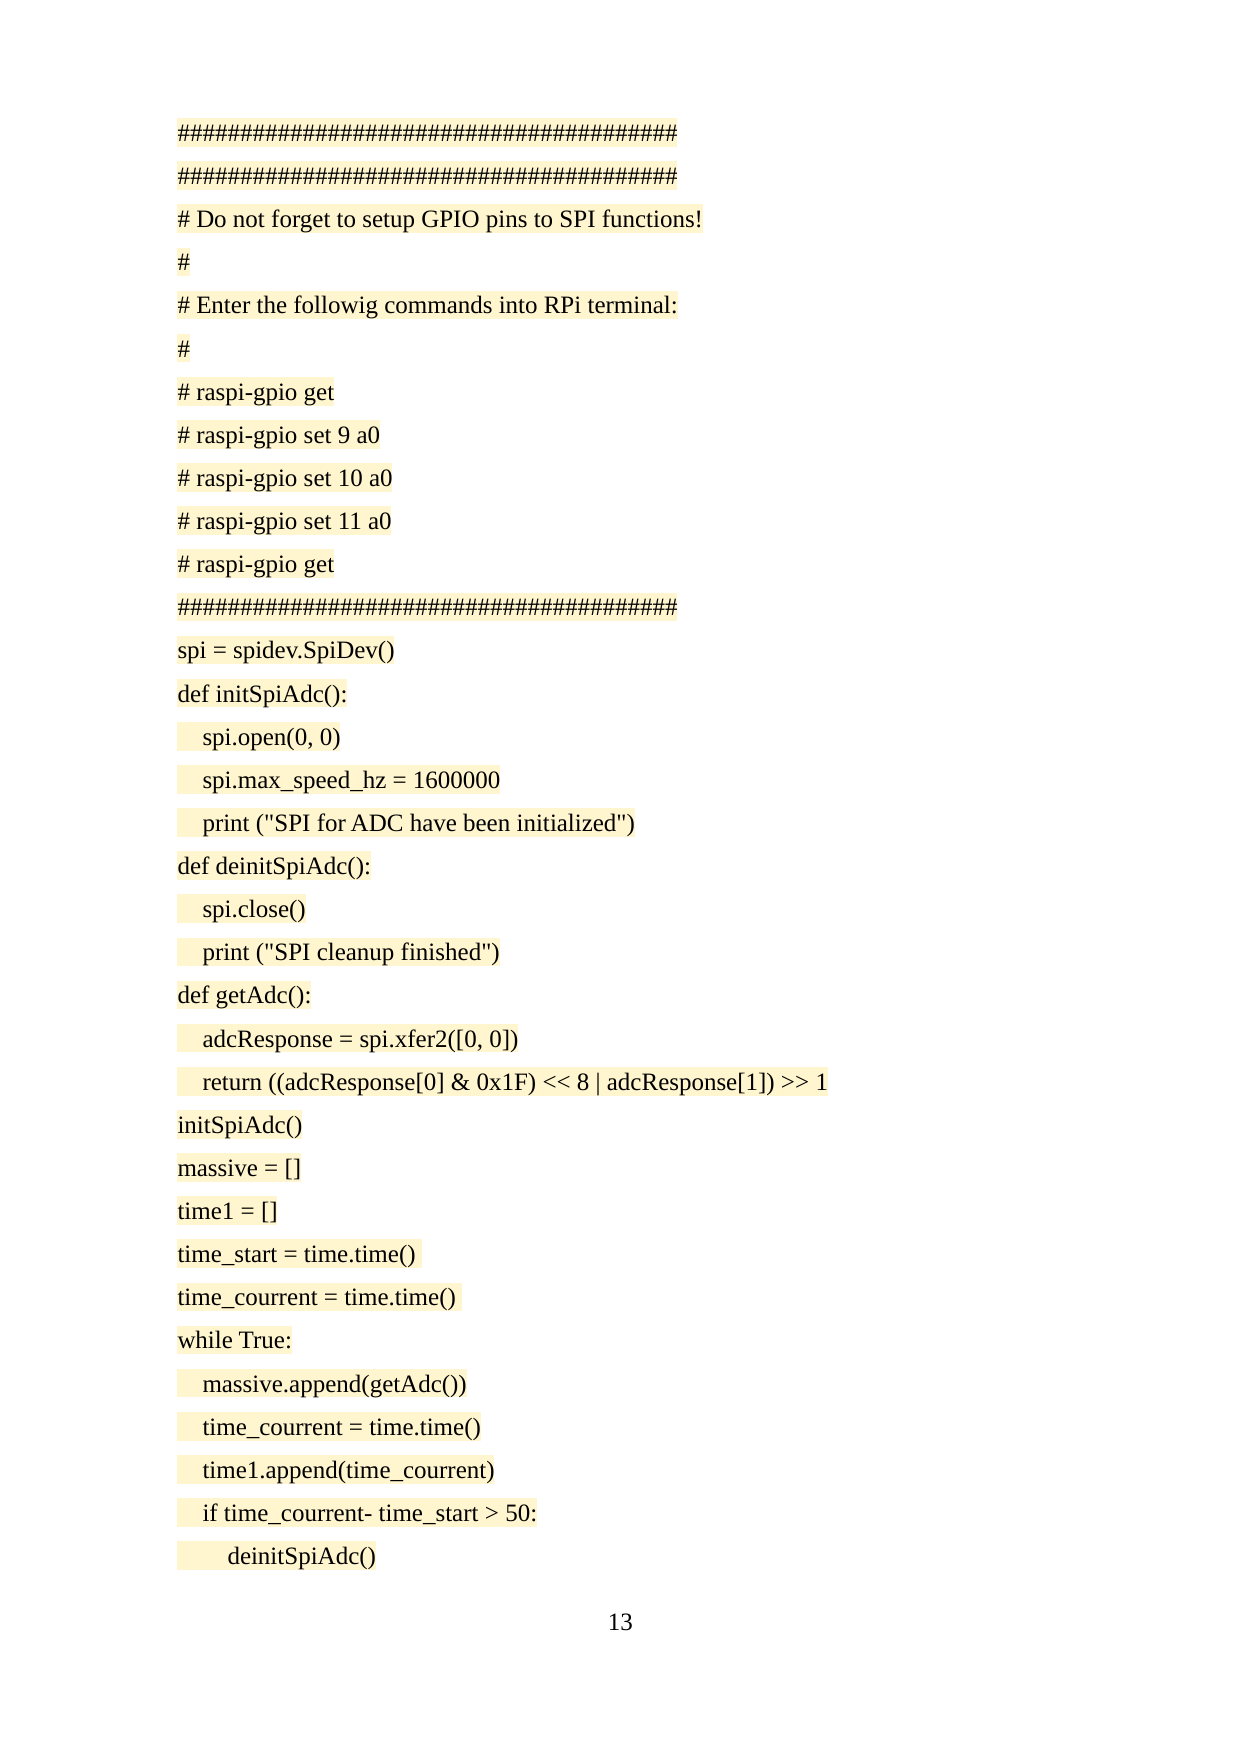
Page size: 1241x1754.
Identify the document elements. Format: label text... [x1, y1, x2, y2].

text # raspi-gpio get [118, 377, 1122, 406]
text massive.append(getAdc()) [118, 1369, 1122, 1397]
text ######################################## [118, 161, 1122, 190]
text time_courrent = time.time() [118, 1412, 1122, 1441]
text time_courrent = time.time() [118, 1282, 1122, 1311]
text def initSpiAdc(): [118, 679, 1122, 707]
text # [118, 247, 1122, 276]
text initSpiAdc() [118, 1110, 1122, 1139]
text return ((adcResponse[0] & 0x1F) << 8 | adcResponse[1]) >> 1 [118, 1067, 1122, 1096]
text # raspi-gpio set 10 a0 [118, 463, 1122, 492]
text if time_courrent- time_start > 50: [118, 1498, 1122, 1527]
text spi.close() [118, 894, 1122, 923]
text deinitSpiAdc() [118, 1541, 1122, 1570]
text spi.open(0, 0) [118, 722, 1122, 751]
text # raspi-gpio set 9 a0 [118, 420, 1122, 449]
text time1.append(time_courrent) [118, 1455, 1122, 1484]
text # Do not forget to setup GPIO pins to SPI functions! [118, 204, 1122, 233]
text adcResponse = spi.xfer2([0, 0]) [118, 1024, 1122, 1052]
text print ("SPI for ADC have been initialized") [118, 808, 1122, 837]
text # [118, 334, 1122, 362]
text # Enter the followig commands into RPi terminal: [118, 291, 1122, 319]
text massive = [] [118, 1153, 1122, 1182]
text def getAdc(): [118, 981, 1122, 1009]
text spi = spidev.SpiDev() [118, 636, 1122, 664]
text ######################################## [118, 592, 1122, 621]
text spi.max_speed_hz = 1600000 [118, 765, 1122, 794]
text print ("SPI cleanup finished") [118, 937, 1122, 966]
text # raspi-gpio get [118, 549, 1122, 578]
text time_start = time.time() [118, 1239, 1122, 1268]
text while True: [118, 1326, 1122, 1354]
text time1 = [] [118, 1196, 1122, 1225]
text # raspi-gpio set 11 a0 [118, 506, 1122, 535]
text ######################################## [118, 118, 1122, 147]
text def deinitSpiAdc(): [118, 851, 1122, 880]
